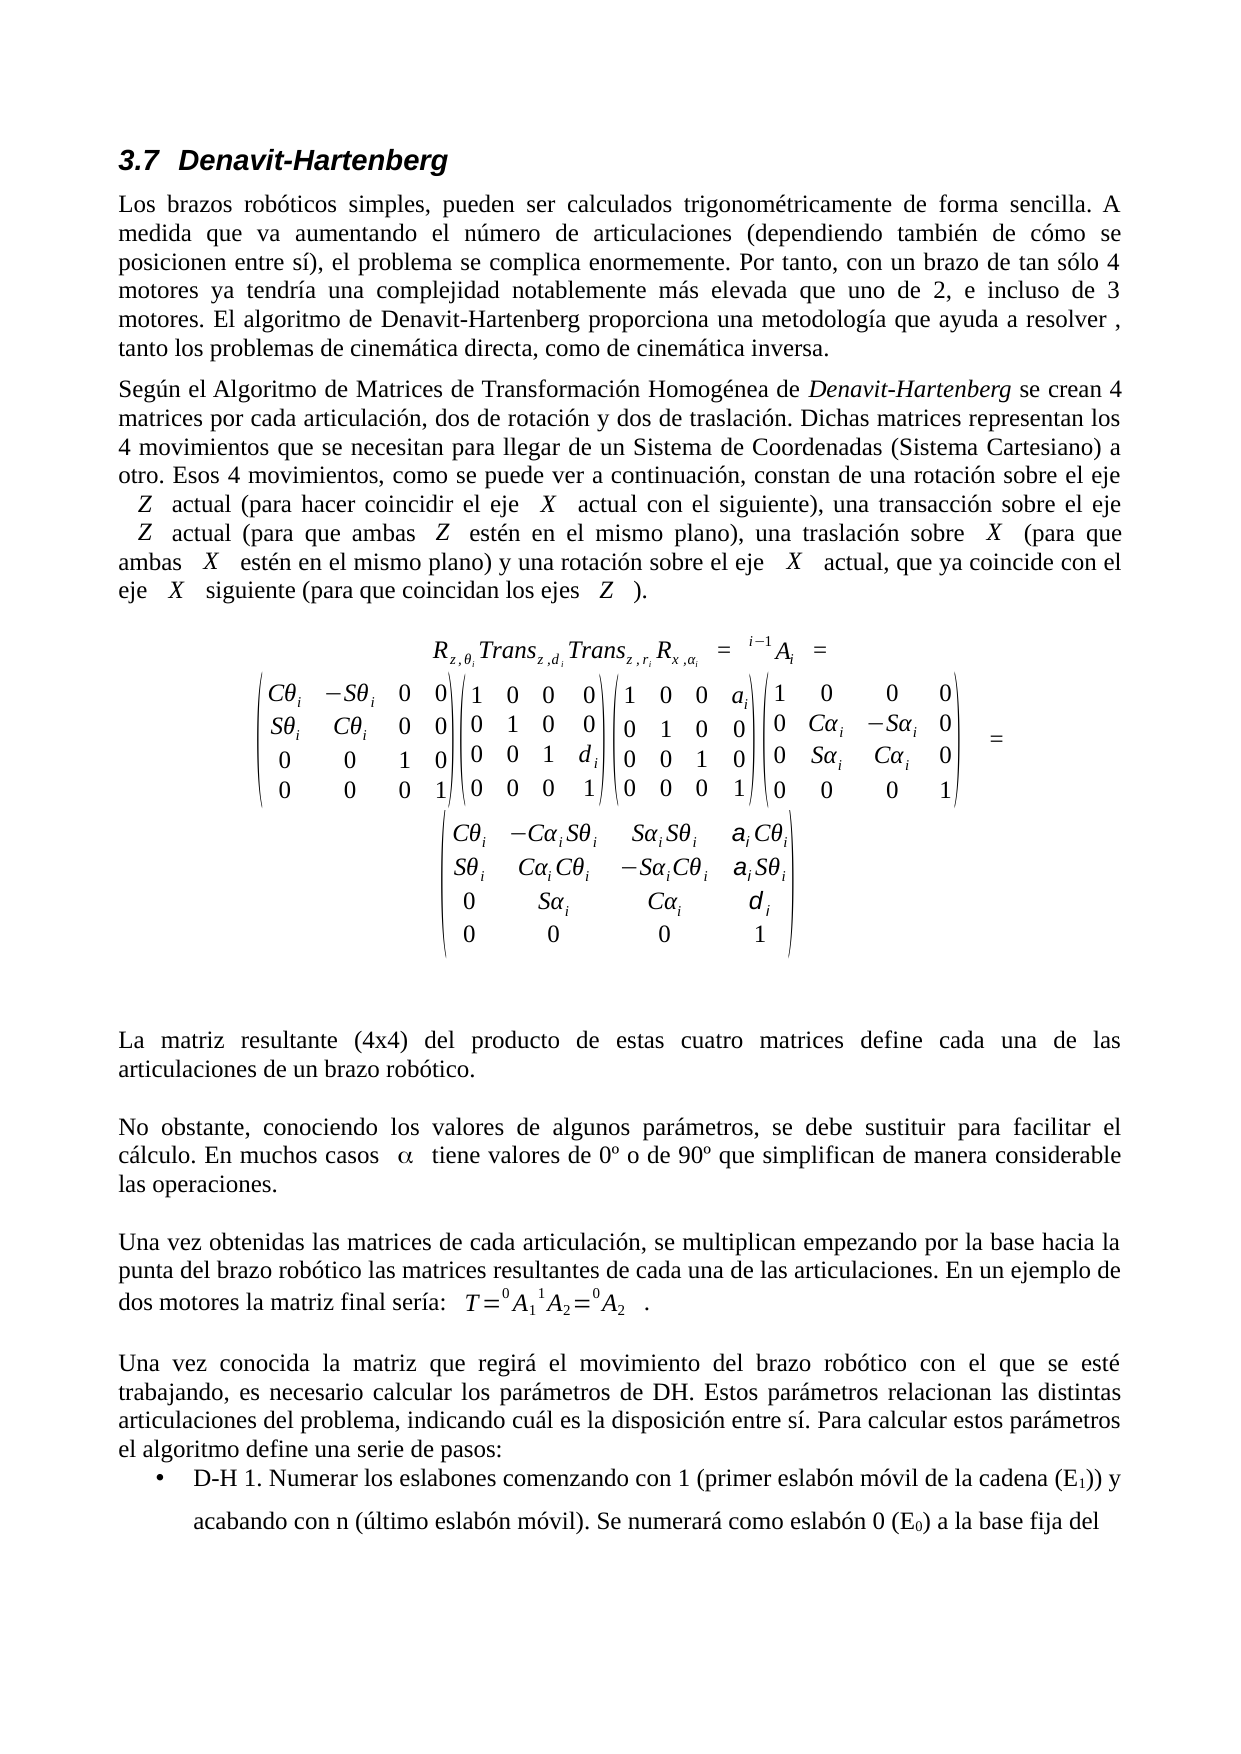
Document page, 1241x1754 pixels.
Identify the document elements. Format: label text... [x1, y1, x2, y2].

subtitle Denavit-Hartenberg [118, 143, 1122, 177]
text Una vez conocida la matriz que regirá el movimiento del brazo robótico con el que se esté trabajando, es necesario calcular los parámetros de DH. Estos parámetros relacionan las distintas articulaciones del problema, indicando cuál es la disposición entre sí. Para calcular estos parámetros el algoritmo define una serie de pasos: [118, 1348, 1122, 1463]
text No obstante, conociendo los valores de algunos parámetros, se debe sustituir para facilitar el cálculo. En muchos casostiene valores de 0º o de 90º que simplifican de manera considerable las operaciones. [118, 1112, 1122, 1198]
text La matriz resultante (4x4) del producto de estas cuatro matrices define cada una de las articulaciones de un brazo robótico. [118, 1026, 1122, 1083]
text == [118, 633, 1122, 670]
text = [118, 670, 1122, 810]
list D-H 1. Numerar los eslabones comenzando con 1 (primer eslabón móvil de la cadena (E1)) y acabando con n (último eslabón móvil). Se numerará como eslabón 0 (E0) a la base fija del [156, 1463, 1122, 1535]
text Según el Algoritmo de Matrices de Transformación Homogénea de Denavit-Hartenberg se crean 4 matrices por cada articulación, dos de rotación y dos de traslación. Dichas matrices representan los 4 movimientos que se necesitan para llegar de un Sistema de Coordenadas (Sistema Cartesiano) a otro. Esos 4 movimientos, como se puede ver a continuación, constan de una rotación sobre el ejeactual (para hacer coincidir el ejeactual con el siguiente), una transacción sobre el ejeactual (para que ambasestén en el mismo plano), una traslación sobre(para que ambasestén en el mismo plano) y una rotación sobre el ejeactual, que ya coincide con el ejesiguiente (para que coincidan los ejes). [118, 374, 1122, 604]
text Los brazos robóticos simples, pueden ser calculados trigonométricamente de forma sencilla. A medida que va aumentando el número de articulaciones (dependiendo también de cómo se posicionen entre sí), el problema se complica enormemente. Por tanto, con un brazo de tan sólo 4 motores ya tendría una complejidad notablemente más elevada que uno de 2, e incluso de 3 motores. El algoritmo de Denavit-Hartenberg proporciona una metodología que ayuda a resolver , tanto los problemas de cinemática directa, como de cinemática inversa. [118, 189, 1122, 362]
text Una vez obtenidas las matrices de cada articulación, se multiplican empezando por la base hacia la punta del brazo robótico las matrices resultantes de cada una de las articulaciones. En un ejemplo de dos motores la matriz final sería:. [118, 1227, 1122, 1319]
